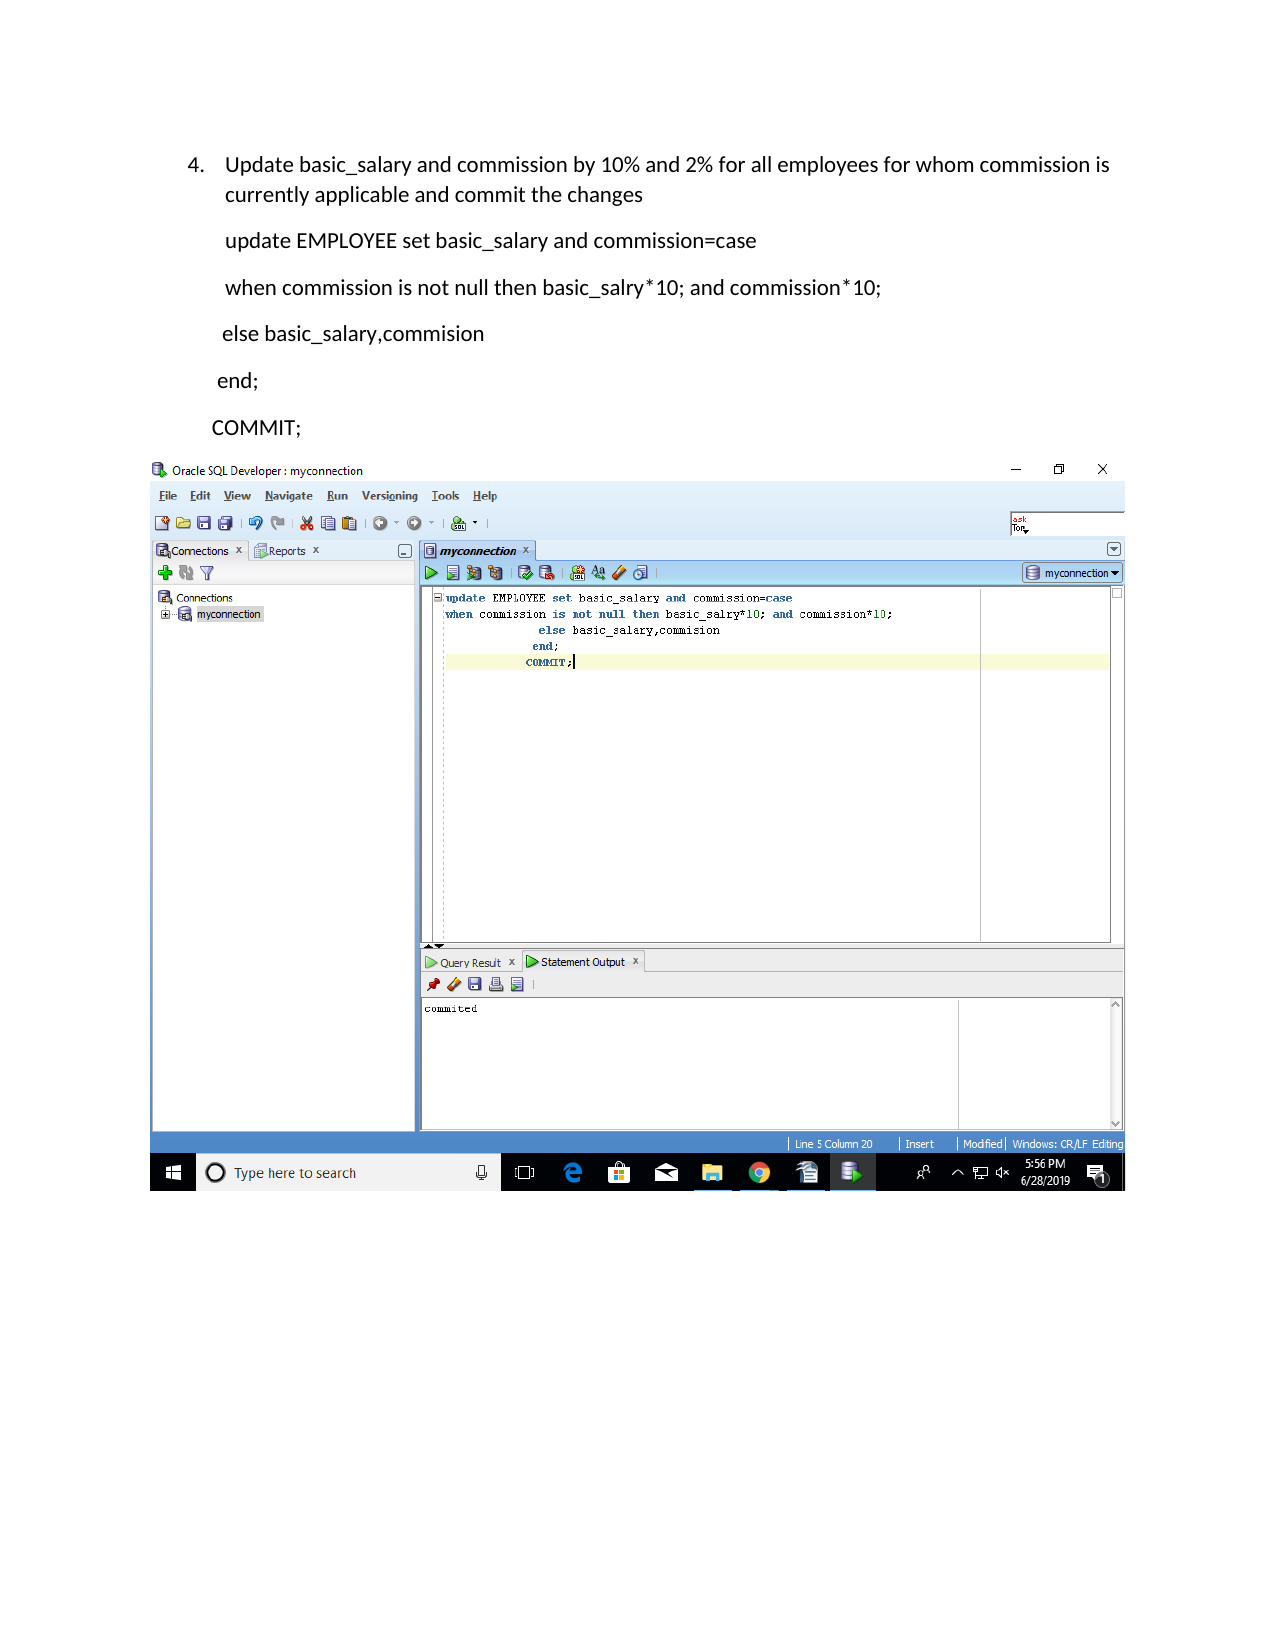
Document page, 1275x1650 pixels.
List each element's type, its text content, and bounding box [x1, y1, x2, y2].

list when commission is not null then basic_salry*10; and commission*10; [187, 273, 1125, 301]
picture [150, 459, 1125, 1191]
list Update basic_salary and commission by 10% and 2% for all employees for whom commission is currently applicable and commit the changes [187, 150, 1125, 208]
list else basic_salary,commision [150, 319, 1125, 348]
list COMMIT; [150, 413, 1125, 441]
list end; [150, 366, 1125, 394]
list update EMPLOYEE set basic_salary and commission=case [187, 226, 1125, 254]
